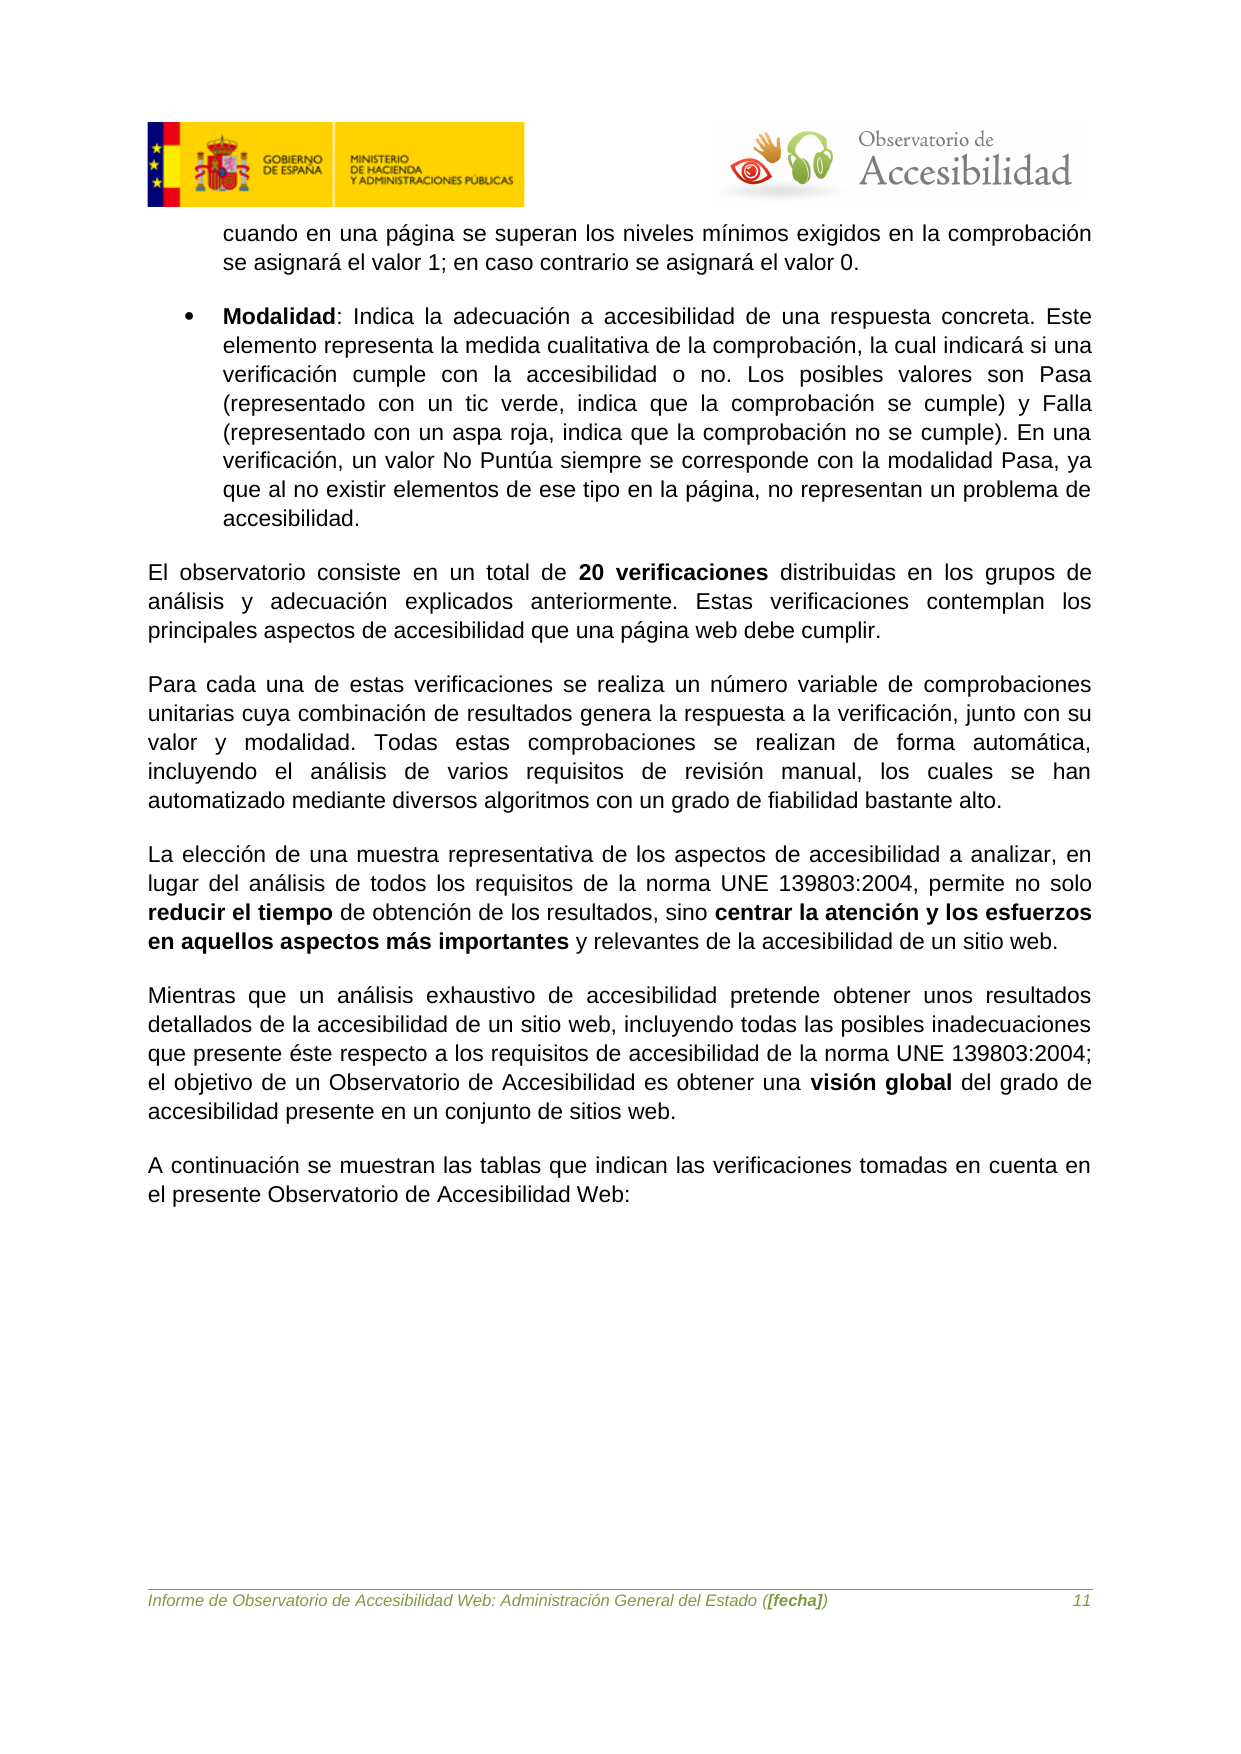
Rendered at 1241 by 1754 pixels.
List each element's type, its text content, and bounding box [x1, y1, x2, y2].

picture [710, 122, 1086, 205]
text Mientras que un análisis exhaustivo de accesibilidad pretende obtener unos resultados detallados de la accesibilidad de un sitio web, incluyendo todas las posibles inadecuaciones que presente éste respecto a los requisitos de accesibilidad de la norma UNE 139803:2004; el objetivo de un Observatorio de Accesibilidad es obtener una visión global del grado de accesibilidad presente en un conjunto de sitios web. [148, 982, 1092, 1124]
list cuando en una página se superan los niveles mínimos exigidos en la comprobación se asignará el valor 1; en caso contrario se asignará el valor 0. [185, 220, 1092, 275]
text Para cada una de estas verificaciones se realiza un número variable de comprobaciones unitarias cuya combinación de resultados genera la respuesta a la verificación, junto con su valor y modalidad. Todas estas comprobaciones se realizan de forma automática, incluyendo el análisis de varios requisitos de revisión manual, los cuales se han automatizado mediante diversos algoritmos con un grado de fiabilidad bastante alto. [148, 671, 1092, 813]
picture [147, 122, 525, 207]
list Modalidad: Indica la adecuación a accesibilidad de una respuesta concreta. Este elemento representa la medida cualitativa de la comprobación, la cual indicará si una verificación cumple con la accesibilidad o no. Los posibles valores son Pasa (representado con un tic verde, indica que la comprobación se cumple) y Falla (representado con un aspa roja, indica que la comprobación no se cumple). En una verificación, un valor No Puntúa siempre se corresponde con la modalidad Pasa, ya que al no existir elementos de ese tipo en la página, no representan un problema de accesibilidad. [185, 303, 1092, 532]
text El observatorio consiste en un total de 20 verificaciones distribuidas en los grupos de análisis y adecuación explicados anteriormente. Estas verificaciones contemplan los principales aspectos de accesibilidad que una página web debe cumplir. [148, 559, 1092, 643]
text A continuación se muestran las tablas que indican las verificaciones tomadas en cuenta en el presente Observatorio de Accesibilidad Web: [148, 1152, 1092, 1207]
text La elección de una muestra representativa de los aspectos de accesibilidad a analizar, en lugar del análisis de todos los requisitos de la norma UNE 139803:2004, permite no solo reducir el tiempo de obtención de los resultados, sino centrar la atención y los esfuerzos en aquellos aspectos más importantes y relevantes de la accesibilidad de un sitio web. [148, 841, 1092, 954]
